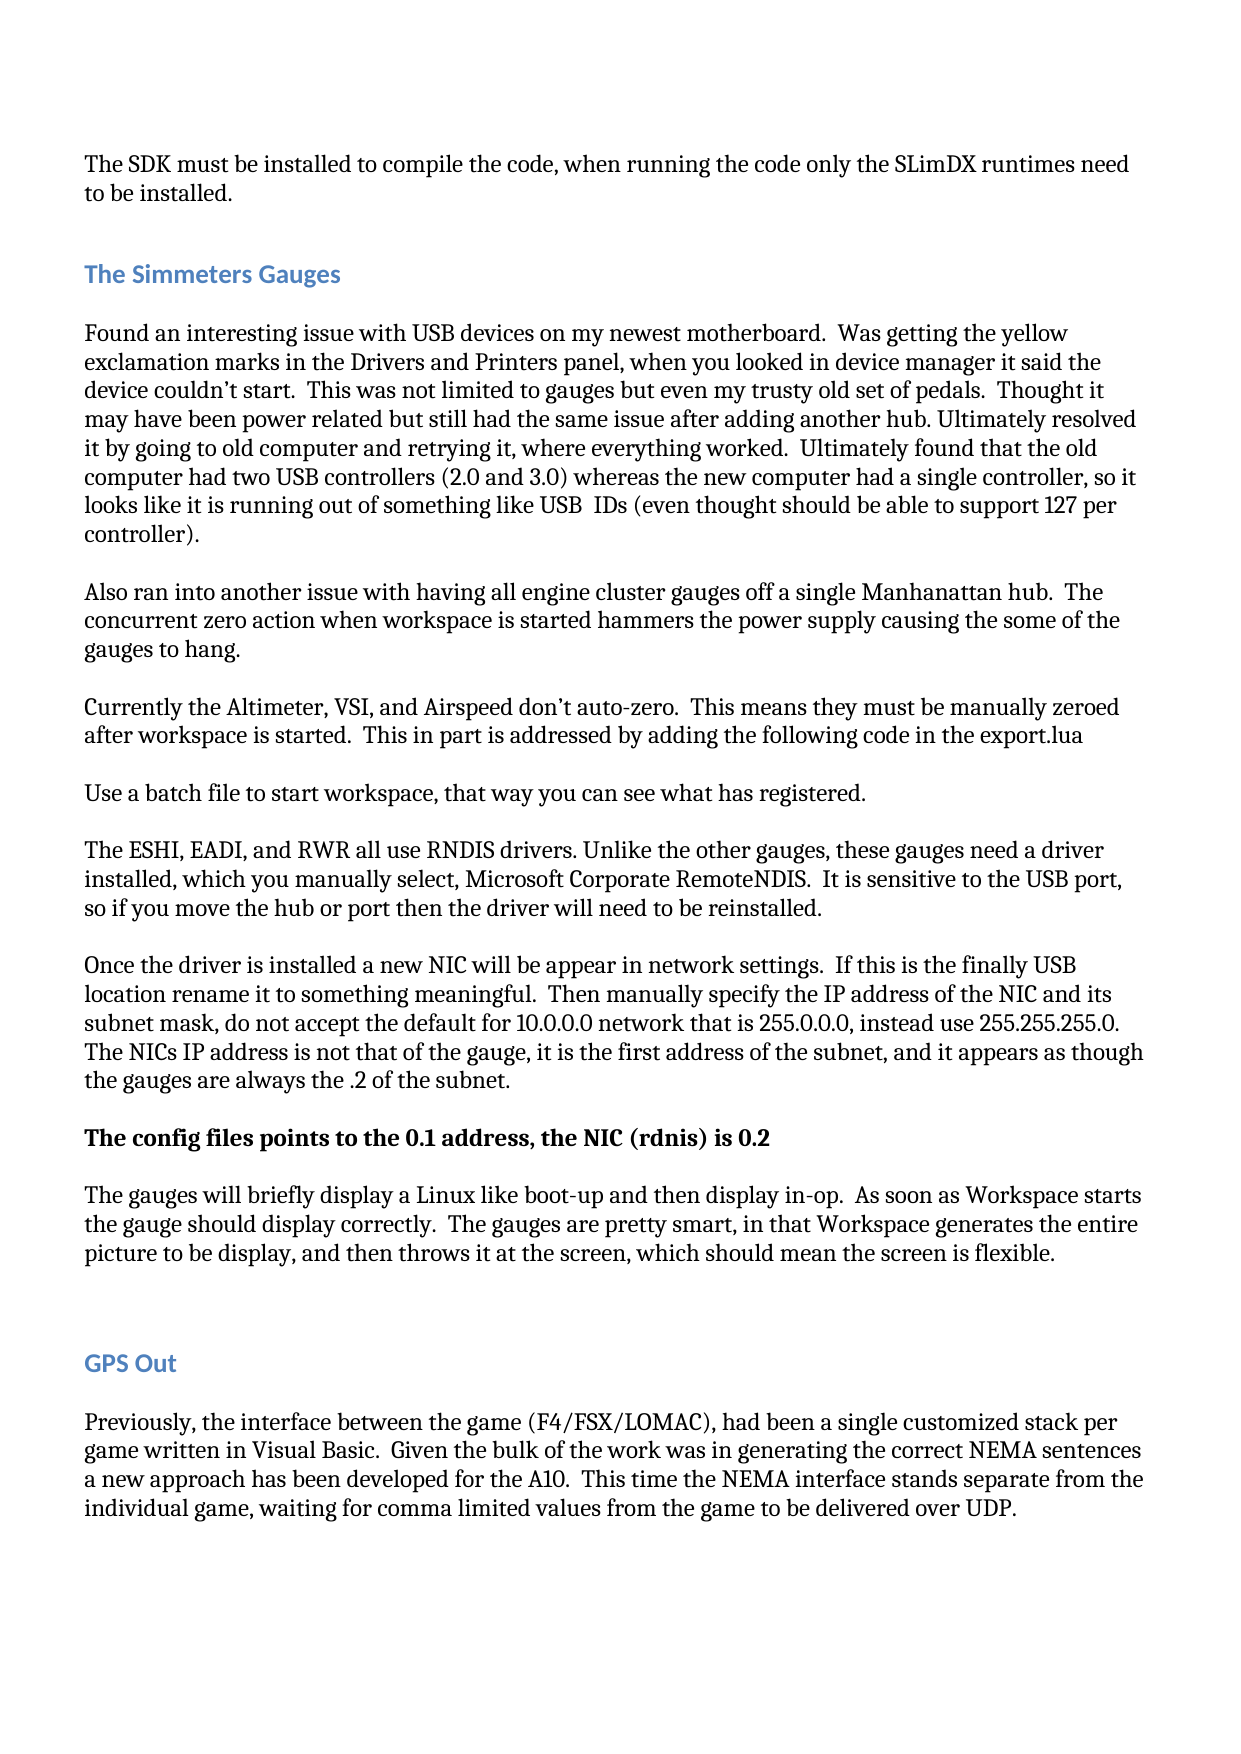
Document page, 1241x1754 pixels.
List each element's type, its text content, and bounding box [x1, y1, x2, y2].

text Currently the Altimeter, VSI, and Airspeed don’t auto-zero. This means they must be manually zeroed after workspace is started. This in part is addressed by adding the following code in the export.lua [84, 693, 1148, 750]
text Once the driver is installed a new NIC will be appear in network settings. If this is the finally USB location rename it to something meaningful. Then manually specify the IP address of the NIC and its subnet mask, do not accept the default for 10.0.0.0 network that is 255.0.0.0, instead use 255.255.255.0. The NICs IP address is not that of the gauge, it is the first address of the subnet, and it appears as though the gauges are always the .2 of the subnet. [84, 951, 1148, 1095]
text The ESHI, EADI, and RWR all use RNDIS drivers. Unlike the other gauges, these gauges need a driver installed, which you manually select, Microsoft Corporate RemoteNDIS. It is sensitive to the USB port, so if you move the hub or port then the driver will need to be reinstalled. [84, 836, 1148, 923]
text Previously, the interface between the game (F4/FSX/LOMAC), had been a single customized stack per game written in Visual Basic. Given the bulk of the work was in generating the correct NEMA sentences a new approach has been developed for the A10. This time the NEMA interface stands separate from the individual game, waiting for comma limited values from the game to be delivered over UDP. [84, 1408, 1148, 1523]
subtitle The Simmeters Gauges [84, 257, 1148, 290]
text Use a batch file to start workspace, that way you can see what has registered. [84, 779, 1148, 808]
text The config files points to the 0.1 address, the NIC (rdnis) is 0.2 [84, 1124, 1148, 1153]
text The SDK must be installed to compile the code, when running the code only the SLimDX runtimes need to be installed. [84, 150, 1148, 207]
text Also ran into another issue with having all engine cluster gauges off a single Manhanattan hub. The concurrent zero action when workspace is started hammers the power supply causing the some of the gauges to hang. [84, 578, 1148, 664]
text The gauges will briefly display a Linux like boot-up and then display in-op. As soon as Workspace starts the gauge should display correctly. The gauges are pretty smart, in that Workspace generates the entire picture to be display, and then throws it at the screen, which should mean the screen is flexible. [84, 1181, 1148, 1268]
text Found an interesting issue with USB devices on my newest motherboard. Was getting the yellow exclamation marks in the Drivers and Printers panel, when you looked in device manager it said the device couldn’t start. This was not limited to gauges but even my trusty old set of pedals. Thought it may have been power related but still had the same issue after adding another hub. Ultimately resolved it by going to old computer and retrying it, where everything worked. Ultimately found that the old computer had two USB controllers (2.0 and 3.0) whereas the new computer had a single controller, so it looks like it is running out of something like USB IDs (even thought should be able to support 127 per controller). [84, 319, 1148, 549]
subtitle GPS Out [84, 1346, 1148, 1379]
